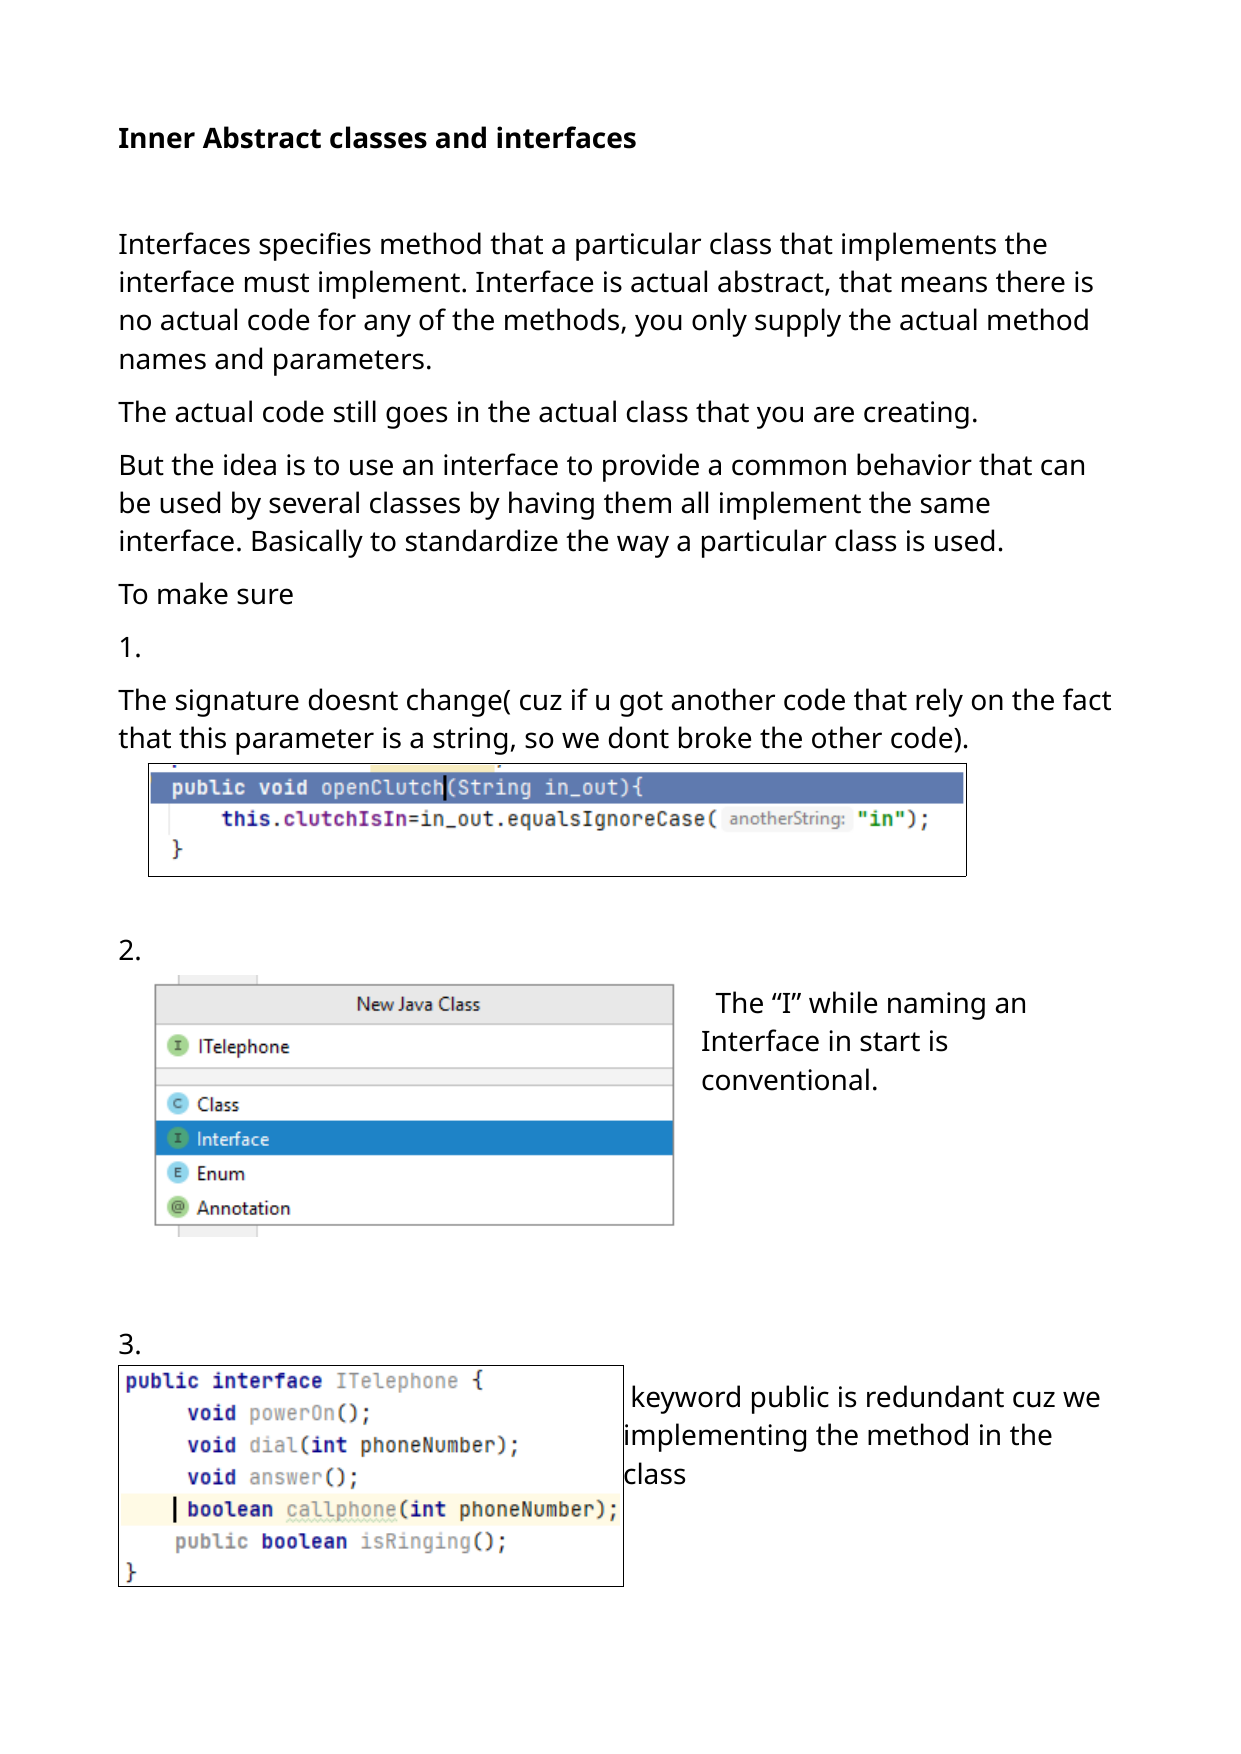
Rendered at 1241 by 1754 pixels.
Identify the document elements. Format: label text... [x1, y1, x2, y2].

text 2. [118, 930, 1122, 968]
picture [150, 765, 964, 874]
text Inner Abstract classes and interfaces [118, 118, 1122, 156]
text Interfaces specifies method that a particular class that implements the interface must implement. Interface is actual abstract, that means there is no actual code for any of the methods, you only supply the actual method names and parameters. [118, 224, 1122, 377]
text keyword public is redundant cuz we implementing the method in the class [624, 1377, 1122, 1492]
text But the idea is to use an interface to provide a common behavior that can be used by several classes by having them all implement the same interface. Basically to standardize the way a particular class is used. [118, 445, 1122, 560]
text [119, 1366, 623, 1586]
text The signature doesnt change( cuz if u got another code that rely on the fact that this parameter is a string, so we dont broke the other code). [118, 680, 1122, 757]
text 1. [118, 627, 1122, 666]
text The “I” while naming an Interface in start is conventional. [701, 983, 1122, 1098]
picture [147, 975, 701, 1237]
text [118, 983, 147, 1098]
text 3. [118, 1324, 1122, 1363]
text The actual code still goes in the actual class that you are creating. [118, 392, 1122, 430]
text To make sure [118, 574, 1122, 613]
picture [121, 1367, 620, 1584]
